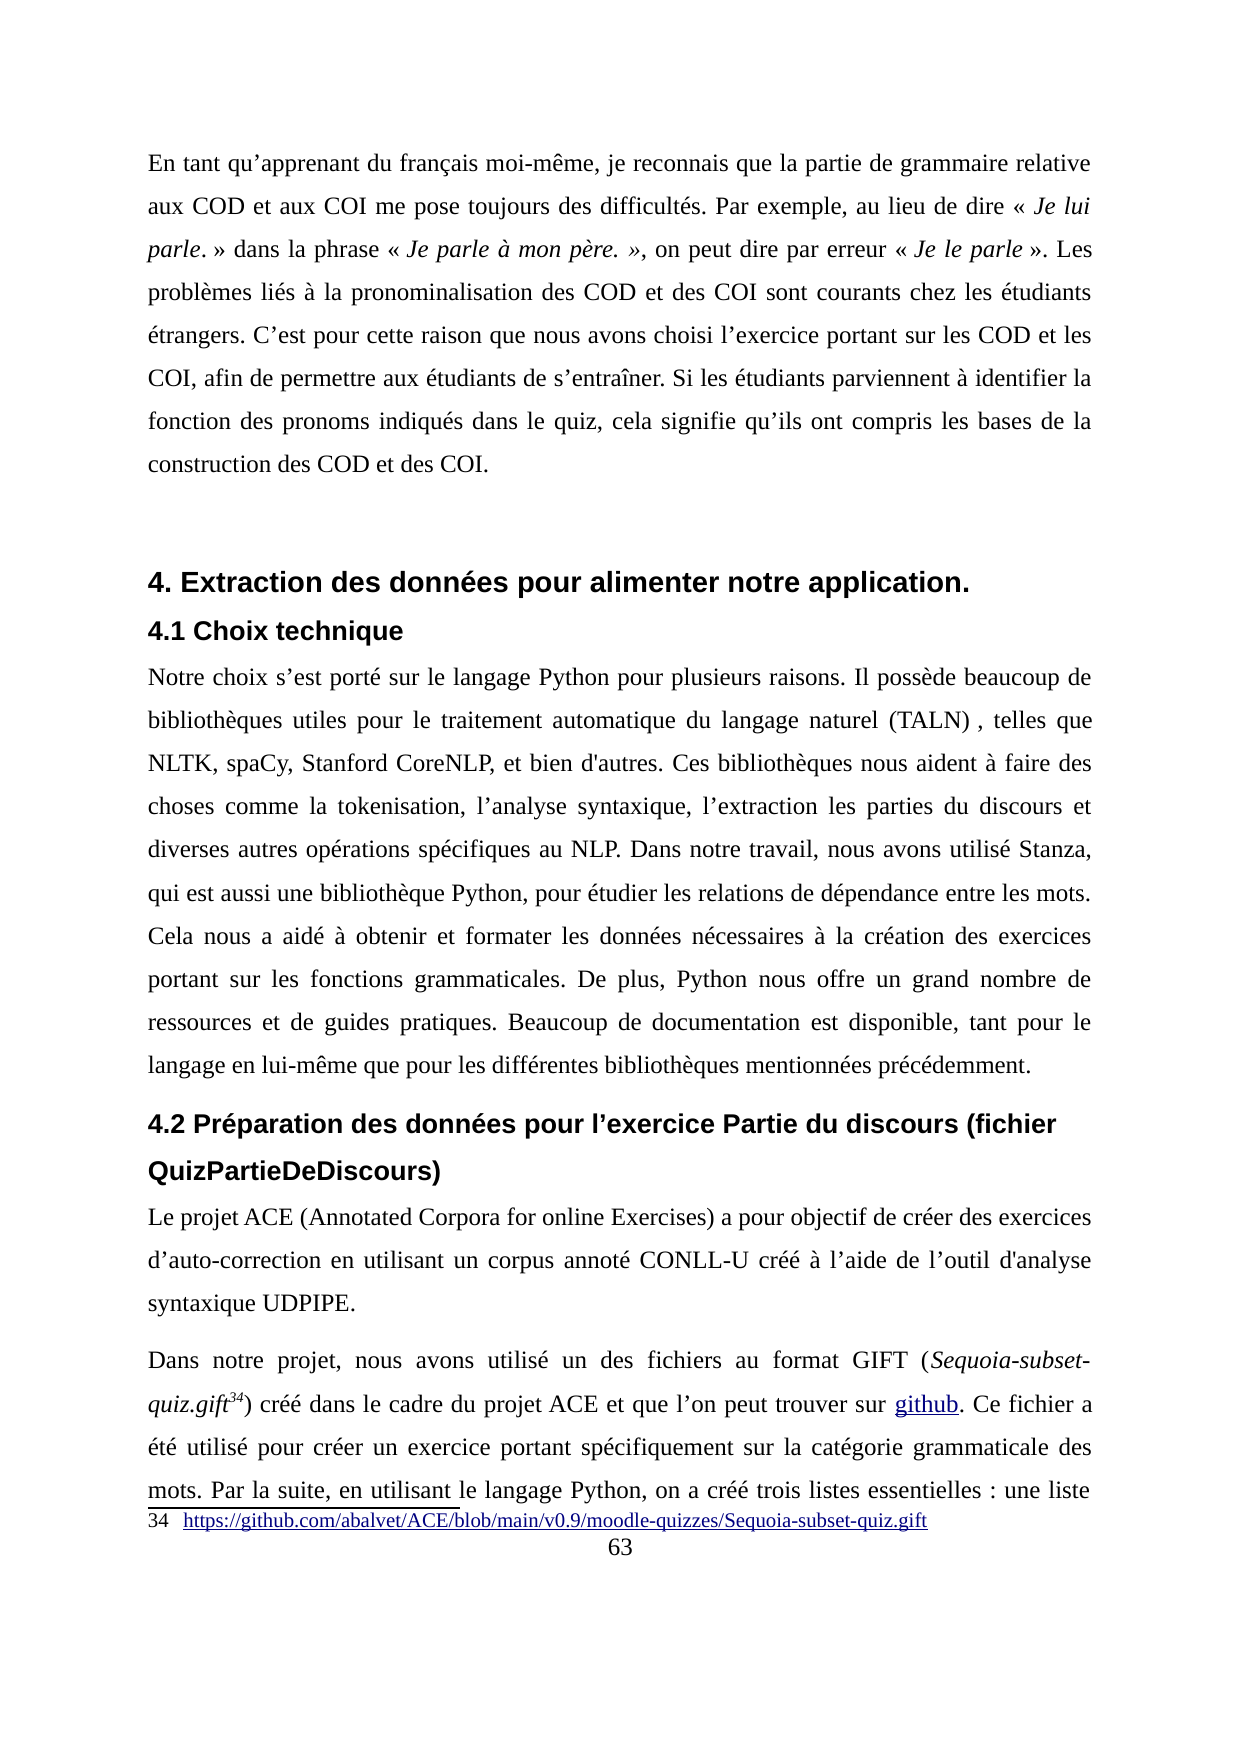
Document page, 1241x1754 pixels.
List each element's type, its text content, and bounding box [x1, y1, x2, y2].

text Notre choix s’est porté sur le langage Python pour plusieurs raisons. Il possède beaucoup de bibliothèques utiles pour le traitement automatique du langage naturel (TALN) , telles que NLTK, spaCy, Stanford CoreNLP, et bien d'autres. Ces bibliothèques nous aident à faire des choses comme la tokenisation, l’analyse syntaxique, l’extraction les parties du discours et diverses autres opérations spécifiques au NLP. Dans notre travail, nous avons utilisé Stanza, qui est aussi une bibliothèque Python, pour étudier les relations de dépendance entre les mots. Cela nous a aidé à obtenir et formater les données nécessaires à la création des exercices portant sur les fonctions grammaticales. De plus, Python nous offre un grand nombre de ressources et de guides pratiques. Beaucoup de documentation est disponible, tant pour le langage en lui-même que pour les différentes bibliothèques mentionnées précédemment. [148, 662, 1092, 1079]
text Le projet ACE (Annotated Corpora for online Exercises) a pour objectif de créer des exercices d’auto-correction en utilisant un corpus annoté CONLL-U créé à l’aide de l’outil d'analyse syntaxique UDPIPE. [148, 1202, 1092, 1317]
subtitle 4.1 Choix technique [148, 615, 1092, 646]
text En tant qu’apprenant du français moi-même, je reconnais que la partie de grammaire relative aux COD et aux COI me pose toujours des difficultés. Par exemple, au lieu de dire « Je lui parle. » dans la phrase « Je parle à mon père. », on peut dire par erreur « Je le parle ». Les problèmes liés à la pronominalisation des COD et des COI sont courants chez les étudiants étrangers. C’est pour cette raison que nous avons choisi l’exercice portant sur les COD et les COI, afin de permettre aux étudiants de s’entraîner. Si les étudiants parviennent à identifier la fonction des pronoms indiqués dans le quiz, cela signifie qu’ils ont compris les bases de la construction des COD et des COI. [148, 148, 1092, 478]
subtitle 4. Extraction des données pour alimenter notre application. [148, 565, 1092, 598]
subtitle 4.2 Préparation des données pour l’exercice Partie du discours (fichier QuizPartieDeDiscours) [148, 1108, 1092, 1186]
text https://github.com/abalvet/ACE/blob/main/v0.9/moodle-quizzes/Sequoia-subset-quiz.gift [148, 1508, 1092, 1532]
text Dans notre projet, nous avons utilisé un des fichiers au format GIFT (Sequoia-subset-quiz.gift) créé dans le cadre du projet ACE et que l’on peut trouver sur github. Ce fichier a été utilisé pour créer un exercice portant spécifiquement sur la catégorie grammaticale des mots. Par la suite, en utilisant le langage Python, on a créé trois listes essentielles : une liste [148, 1346, 1092, 1504]
